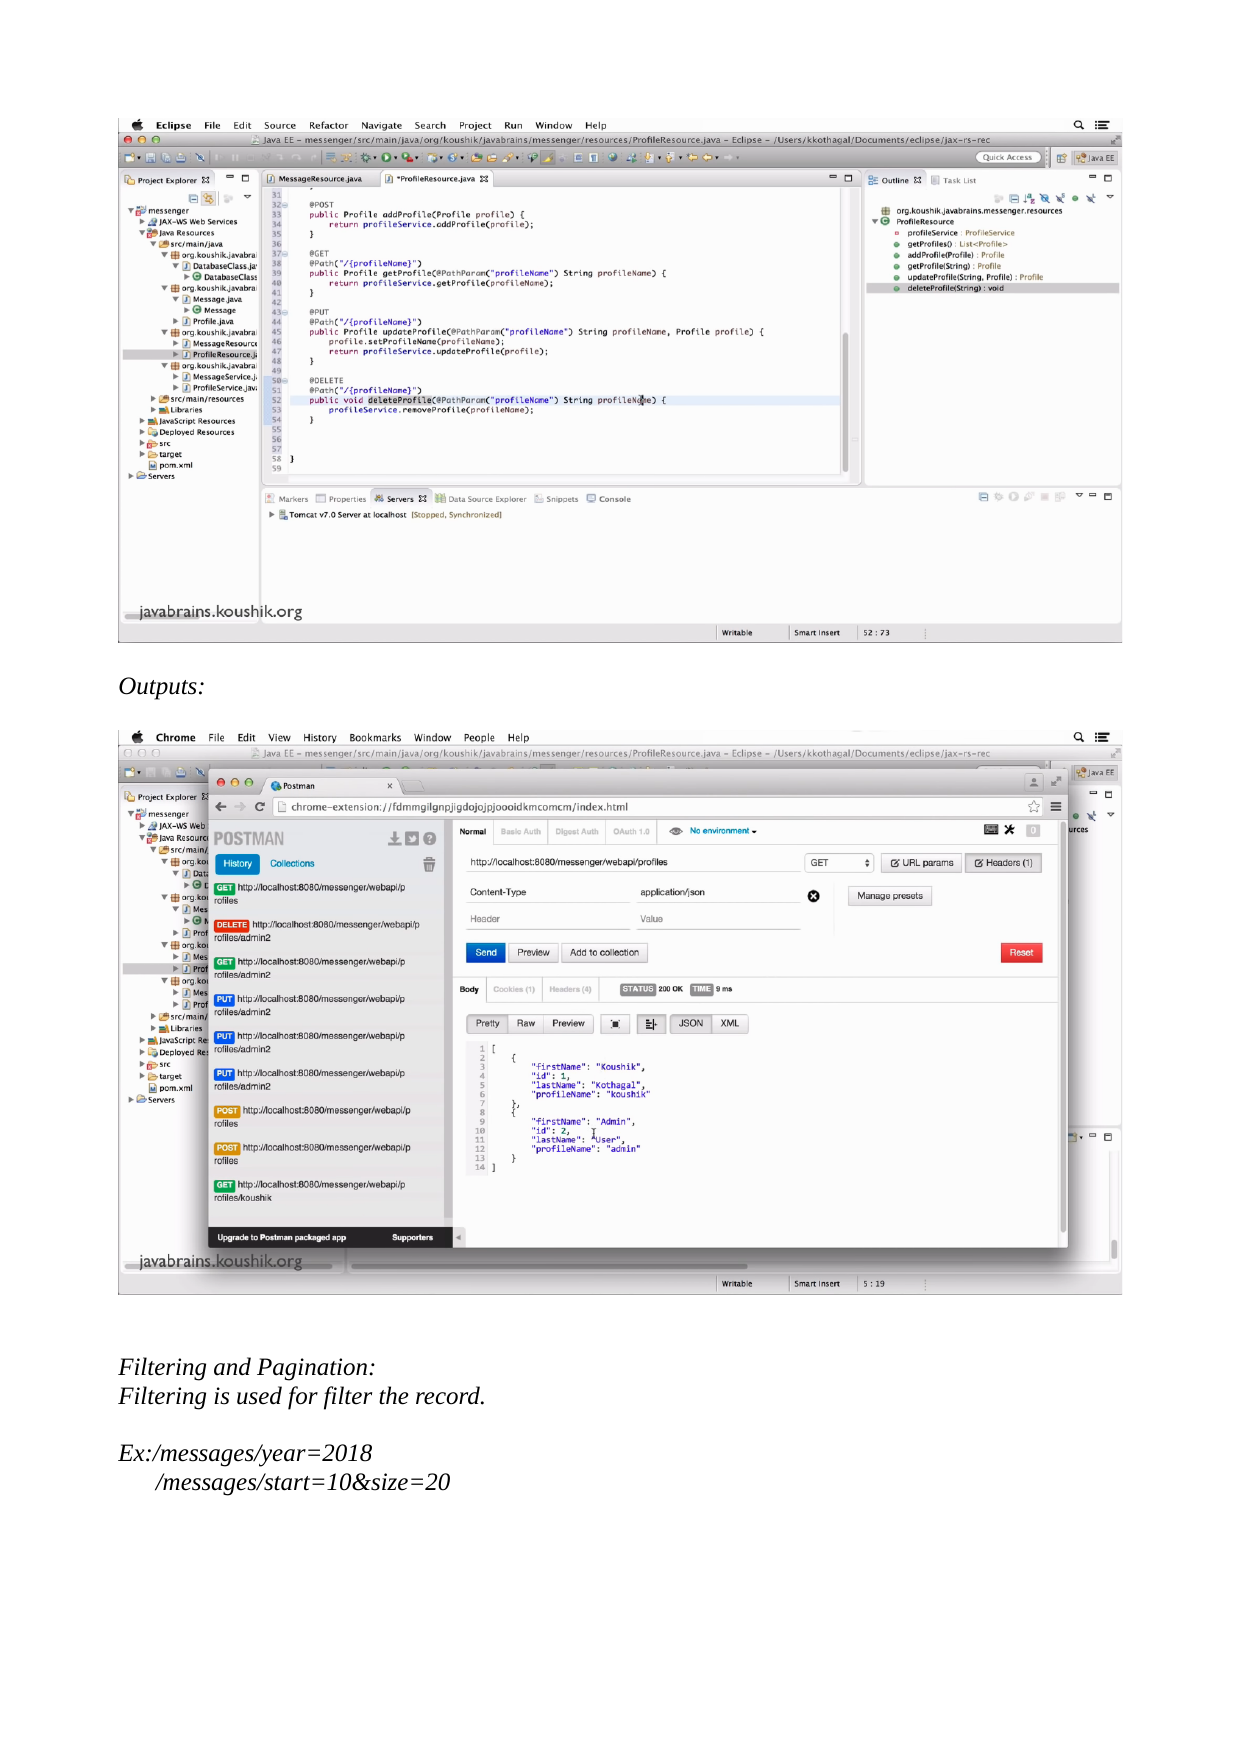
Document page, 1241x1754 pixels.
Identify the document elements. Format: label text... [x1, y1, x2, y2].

picture [118, 730, 1123, 1295]
text Filtering and Pagination: [118, 1352, 1122, 1381]
text /messages/start=10&size=20 [118, 1467, 1122, 1496]
picture [118, 118, 1123, 643]
text Filtering is used for filter the record. [118, 1381, 1122, 1409]
text Ex:/messages/year=2018 [118, 1438, 1122, 1467]
text Outputs: [118, 671, 1122, 700]
